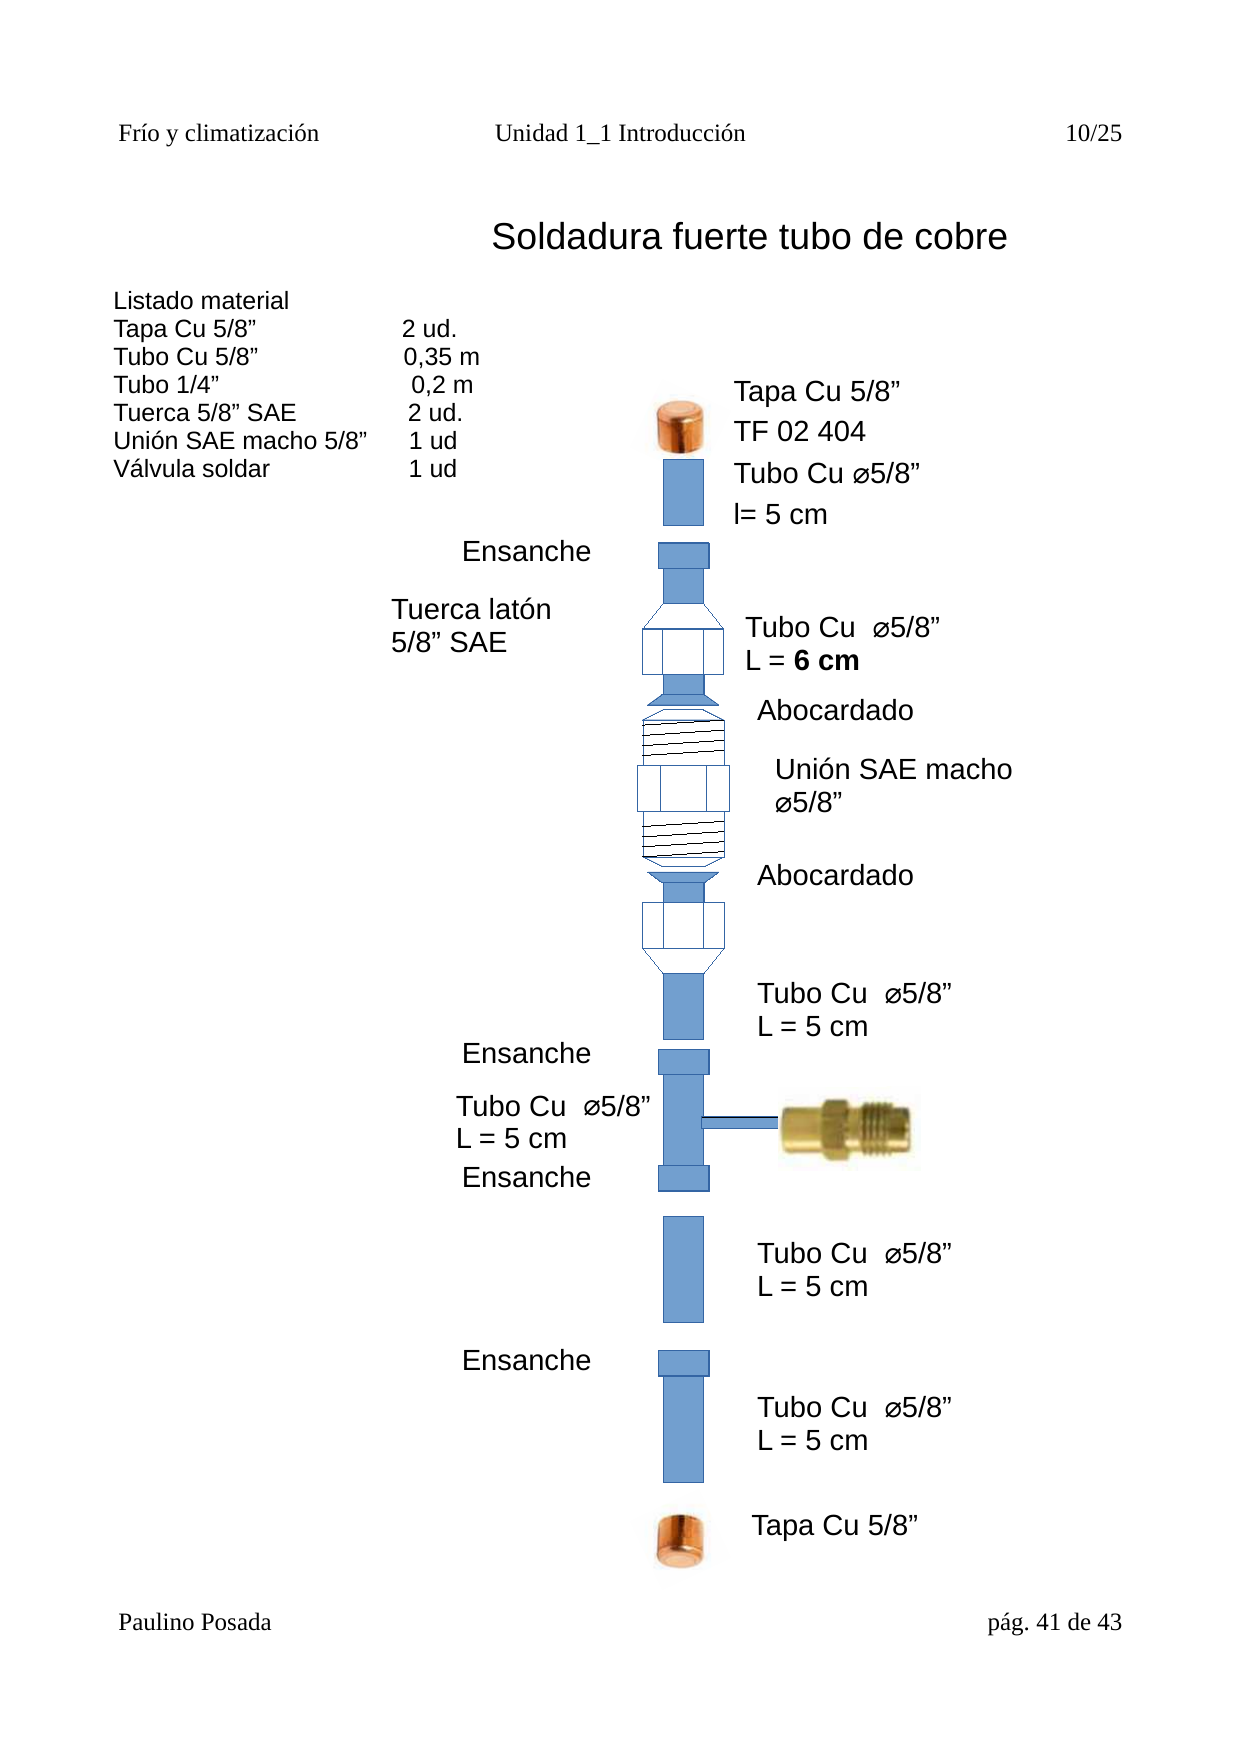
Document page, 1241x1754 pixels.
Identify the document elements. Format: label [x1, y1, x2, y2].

picture [777, 1086, 921, 1171]
picture [629, 378, 731, 479]
picture [629, 1488, 731, 1590]
